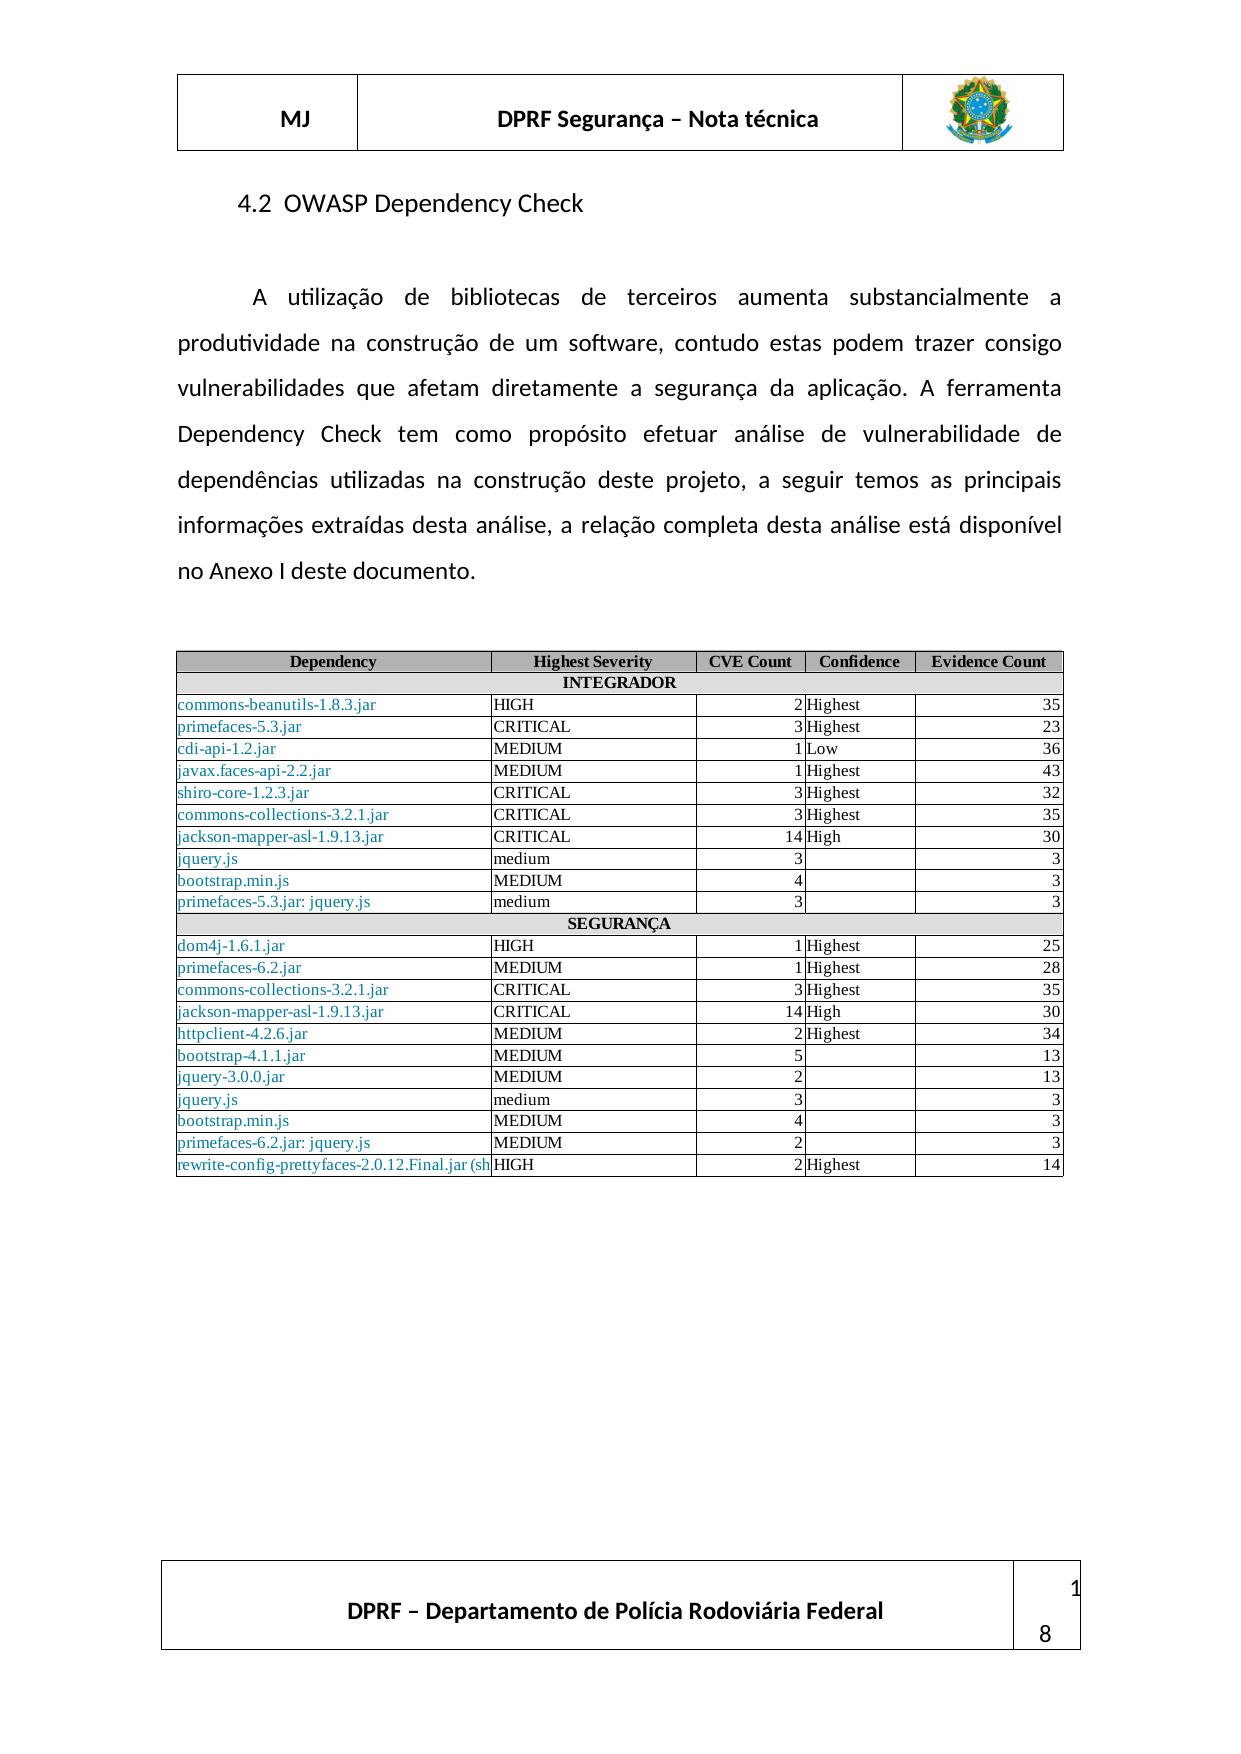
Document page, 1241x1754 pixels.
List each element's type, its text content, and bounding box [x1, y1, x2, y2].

picture [266, 1009, 271, 1021]
picture [289, 1162, 300, 1170]
picture [190, 965, 195, 973]
picture [280, 1162, 285, 1174]
picture [208, 1097, 214, 1105]
text A utilização de bibliotecas de terceiros aumenta substancialmente a produtividade na construção de um software, contudo estas podem trazer consigo vulnerabilidades que afetam diretamente a segurança da aplicação. A ferramenta Dependency Check tem como propósito efetuar análise de vulnerabilidade de dependências utilizadas na construção deste projeto, a seguir temos as principais informações extraídas desta análise, a relação completa desta análise está disponível no Anexo I deste documento. [177, 357, 1063, 373]
picture [221, 1053, 230, 1061]
picture [363, 702, 369, 710]
picture [250, 834, 256, 842]
picture [320, 699, 325, 710]
picture [272, 943, 278, 951]
text A utilização de bibliotecas de terceiros aumenta substancialmente a produtividade na construção de um software, contudo estas podem trazer consigo vulnerabilidades que afetam diretamente a segurança da aplicação. A ferramenta Dependency Check tem como propósito efetuar análise de vulnerabilidade de dependências utilizadas na construção deste projeto, a seguir temos as principais informações extraídas desta análise, a relação completa desta análise está disponível no Anexo I deste documento. [177, 494, 1063, 510]
picture [183, 1097, 190, 1109]
picture [295, 1031, 301, 1039]
picture [208, 856, 214, 864]
picture [177, 1114, 184, 1126]
picture [481, 1158, 486, 1168]
picture [177, 874, 184, 886]
picture [177, 1049, 184, 1061]
picture [257, 1009, 262, 1021]
picture [258, 723, 265, 729]
text A utilização de bibliotecas de terceiros aumenta substancialmente a produtividade na construção de um software, contudo estas podem trazer consigo vulnerabilidades que afetam diretamente a segurança da aplicação. A ferramenta Dependency Check tem como propósito efetuar análise de vulnerabilidade de dependências utilizadas na construção deste projeto, a seguir temos as principais informações extraídas desta análise, a relação completa desta análise está disponível no Anexo I deste documento. [177, 281, 1063, 327]
picture [200, 768, 206, 776]
picture [190, 724, 195, 732]
picture [944, 75, 1020, 149]
picture [183, 768, 189, 776]
picture [190, 899, 195, 907]
picture [229, 940, 234, 951]
picture [223, 899, 229, 907]
subtitle 4.2 OWASP Dependency Check [177, 186, 237, 219]
picture [199, 1162, 207, 1168]
picture [266, 834, 271, 846]
picture [221, 878, 230, 886]
picture [370, 702, 376, 710]
picture [221, 1118, 230, 1126]
picture [178, 939, 185, 951]
picture [243, 1052, 254, 1059]
picture [325, 768, 331, 776]
picture [223, 724, 229, 732]
picture [250, 1009, 256, 1017]
picture [327, 1162, 333, 1170]
text A utilização de bibliotecas de terceiros aumenta substancialmente a produtividade na construção de um software, contudo estas podem trazer consigo vulnerabilidades que afetam diretamente a segurança da aplicação. A ferramenta Dependency Check tem como propósito efetuar análise de vulnerabilidade de dependências utilizadas na construção deste projeto, a seguir temos as principais informações extraídas desta análise, a relação completa desta análise está disponível no Anexo I deste documento. [177, 540, 1063, 586]
text A utilização de bibliotecas de terceiros aumenta substancialmente a produtividade na construção de um software, contudo estas podem trazer consigo vulnerabilidades que afetam diretamente a segurança da aplicação. A ferramenta Dependency Check tem como propósito efetuar análise de vulnerabilidade de dependências utilizadas na construção deste projeto, a seguir temos as principais informações extraídas desta análise, a relação completa desta análise está disponível no Anexo I deste documento. [177, 403, 1063, 418]
picture [183, 856, 190, 868]
picture [183, 1074, 190, 1086]
picture [190, 1140, 195, 1148]
picture [223, 1140, 229, 1148]
subtitle 4.2 OWASP Dependency Check [584, 186, 1063, 219]
picture [249, 698, 256, 710]
picture [257, 834, 262, 846]
picture [183, 834, 189, 842]
picture [208, 1074, 214, 1082]
picture [183, 1009, 189, 1017]
picture [318, 768, 324, 776]
picture [223, 965, 229, 973]
picture [270, 746, 276, 754]
picture [212, 746, 217, 758]
picture [332, 703, 338, 710]
picture [272, 1074, 278, 1082]
text A utilização de bibliotecas de terceiros aumenta substancialmente a produtividade na construção de um software, contudo estas podem trazer consigo vulnerabilidades que afetam diretamente a segurança da aplicação. A ferramenta Dependency Check tem como propósito efetuar análise de vulnerabilidade de dependências utilizadas na construção deste projeto, a seguir temos as principais informações extraídas desta análise, a relação completa desta análise está disponível no Anexo I deste documento. [177, 449, 1063, 464]
picture [258, 898, 265, 904]
